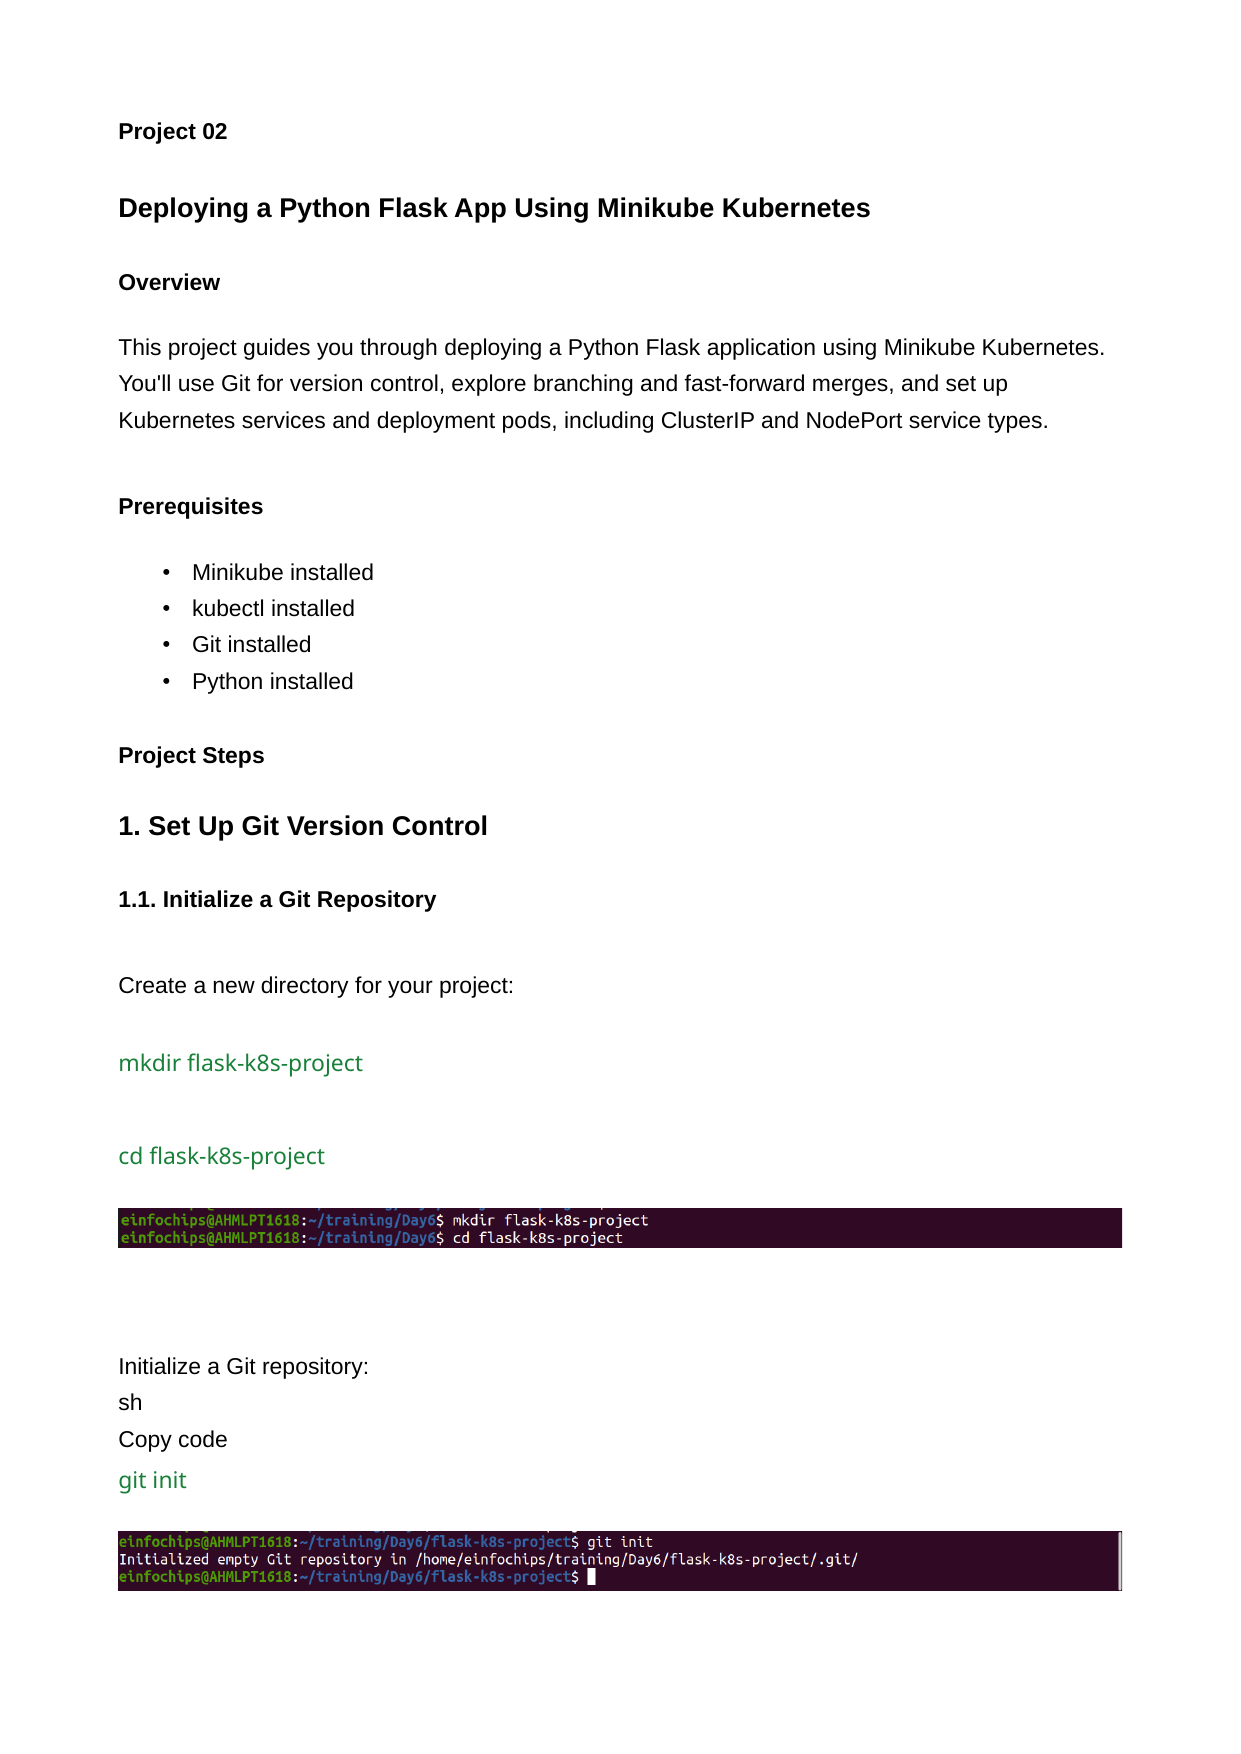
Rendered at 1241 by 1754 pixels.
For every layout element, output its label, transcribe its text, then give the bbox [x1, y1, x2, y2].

text cd flask-k8s-project [118, 1140, 1122, 1171]
list Minikube installed [162, 559, 1122, 585]
text Initialize a Git repository: sh Copy code git init [118, 1353, 1122, 1495]
list Git installed [162, 631, 1122, 658]
text Project 02 [118, 118, 1122, 144]
subtitle 1. Set Up Git Version Control [118, 809, 1122, 841]
text Create a new directory for your project: mkdir flask-k8s-project [118, 972, 1122, 1078]
list kubectl installed [162, 595, 1122, 621]
picture [118, 1208, 1123, 1248]
subtitle Overview [118, 268, 1122, 295]
text This project guides you through deploying a Python Flask application using Minikube Kubernetes. You'll use Git for version control, explore branching and fast-forward merges, and set up Kubernetes services and deployment pods, including ClusterIP and NodePort service types. [118, 334, 1122, 433]
text 1.1. Initialize a Git Repository [118, 886, 1122, 912]
subtitle Deploying a Python Flask App Using Minikube Kubernetes [118, 192, 1122, 223]
subtitle Prerequisites [118, 493, 1122, 519]
subtitle Project Steps [118, 742, 1122, 768]
picture [118, 1531, 1123, 1591]
list Python installed [162, 668, 1122, 694]
